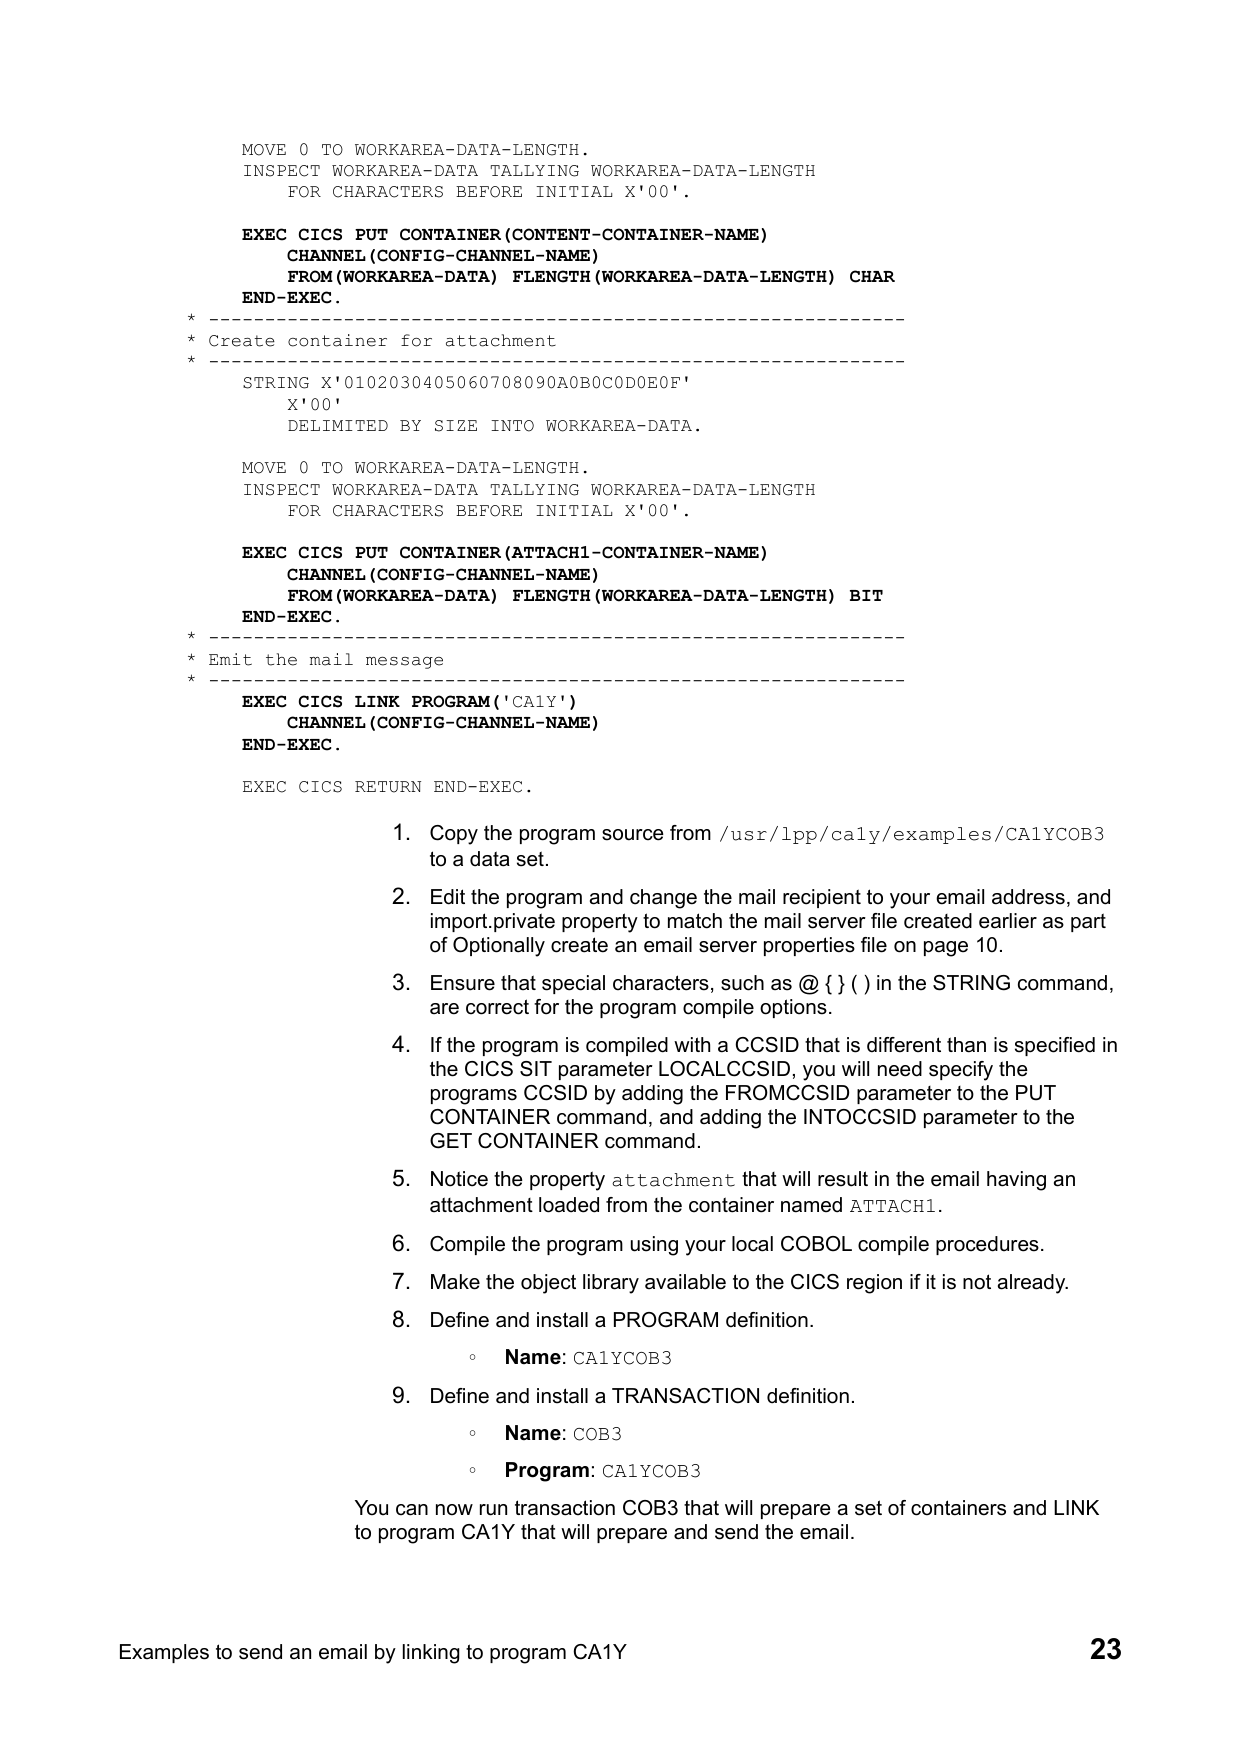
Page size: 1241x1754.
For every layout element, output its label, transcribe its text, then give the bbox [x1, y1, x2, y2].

list Name: COB3 [467, 1420, 1122, 1446]
text * -------------------------------------------------------------- [118, 352, 1122, 373]
list If the program is compiled with a CCSID that is different than is specified in the CICS SIT parameter LOCALCCSID, you will need specify the programs CCSID by adding the FROMCCSID parameter to the PUT CONTAINER command, and adding the INTOCCSID parameter to the GET CONTAINER command. [392, 1031, 1122, 1153]
text STRING X'0102030405060708090A0B0C0D0E0F' [118, 373, 1122, 394]
text * Create container for attachment [118, 331, 1122, 352]
text END-EXEC. [118, 288, 1122, 309]
text MOVE 0 TO WORKAREA-DATA-LENGTH. [118, 458, 1122, 479]
list Compile the program using your local COBOL compile procedures. [392, 1230, 1122, 1257]
text FOR CHARACTERS BEFORE INITIAL X'00'. [118, 501, 1122, 522]
text FROM(WORKAREA-DATA) FLENGTH(WORKAREA-DATA-LENGTH) CHAR [118, 267, 1122, 288]
text You can now run transaction COB3 that will prepare a set of containers and LINK to program CA1Y that will prepare and send the email. [354, 1496, 1122, 1543]
list Define and install a TRANSACTION definition. [392, 1382, 1122, 1408]
text * -------------------------------------------------------------- [118, 671, 1122, 692]
text * -------------------------------------------------------------- [118, 309, 1122, 331]
list Notice the property attachment that will result in the email having an attachment loaded from the container named ATTACH1. [392, 1165, 1122, 1218]
list Define and install a PROGRAM definition. [392, 1306, 1122, 1333]
list Make the object library available to the CICS region if it is not already. [392, 1268, 1122, 1295]
text EXEC CICS PUT CONTAINER(CONTENT-CONTAINER-NAME) [118, 224, 1122, 246]
text EXEC CICS PUT CONTAINER(ATTACH1-CONTAINER-NAME) [118, 543, 1122, 564]
text CHANNEL(CONFIG-CHANNEL-NAME) [118, 246, 1122, 267]
text CHANNEL(CONFIG-CHANNEL-NAME) [118, 564, 1122, 586]
text EXEC CICS LINK PROGRAM('CA1Y') [118, 692, 1122, 713]
text INSPECT WORKAREA-DATA TALLYING WORKAREA-DATA-LENGTH [118, 479, 1122, 501]
text DELIMITED BY SIZE INTO WORKAREA-DATA. [118, 416, 1122, 437]
text * -------------------------------------------------------------- [118, 628, 1122, 649]
text MOVE 0 TO WORKAREA-DATA-LENGTH. [118, 139, 1122, 161]
list Ensure that special characters, such as @ { } ( ) in the STRING command, are correct for the program compile options. [392, 969, 1122, 1019]
text FROM(WORKAREA-DATA) FLENGTH(WORKAREA-DATA-LENGTH) BIT [118, 586, 1122, 607]
list Copy the program source from /usr/lpp/ca1y/examples/CA1YCOB3 to a data set. [392, 819, 1122, 871]
text FOR CHARACTERS BEFORE INITIAL X'00'. [118, 182, 1122, 203]
text EXEC CICS RETURN END-EXEC. [118, 777, 1122, 798]
list Name: CA1YCOB3 [467, 1344, 1122, 1370]
list Program: CA1YCOB3 [467, 1458, 1122, 1484]
text INSPECT WORKAREA-DATA TALLYING WORKAREA-DATA-LENGTH [118, 161, 1122, 182]
list Edit the program and change the mail recipient to your email address, and import.private property to match the mail server file created earlier as part of Optionally create an email server properties file on page 10. [392, 883, 1122, 957]
text * Emit the mail message [118, 649, 1122, 671]
text END-EXEC. [118, 607, 1122, 628]
text CHANNEL(CONFIG-CHANNEL-NAME) [118, 713, 1122, 734]
text X'00' [118, 394, 1122, 416]
text END-EXEC. [118, 734, 1122, 756]
